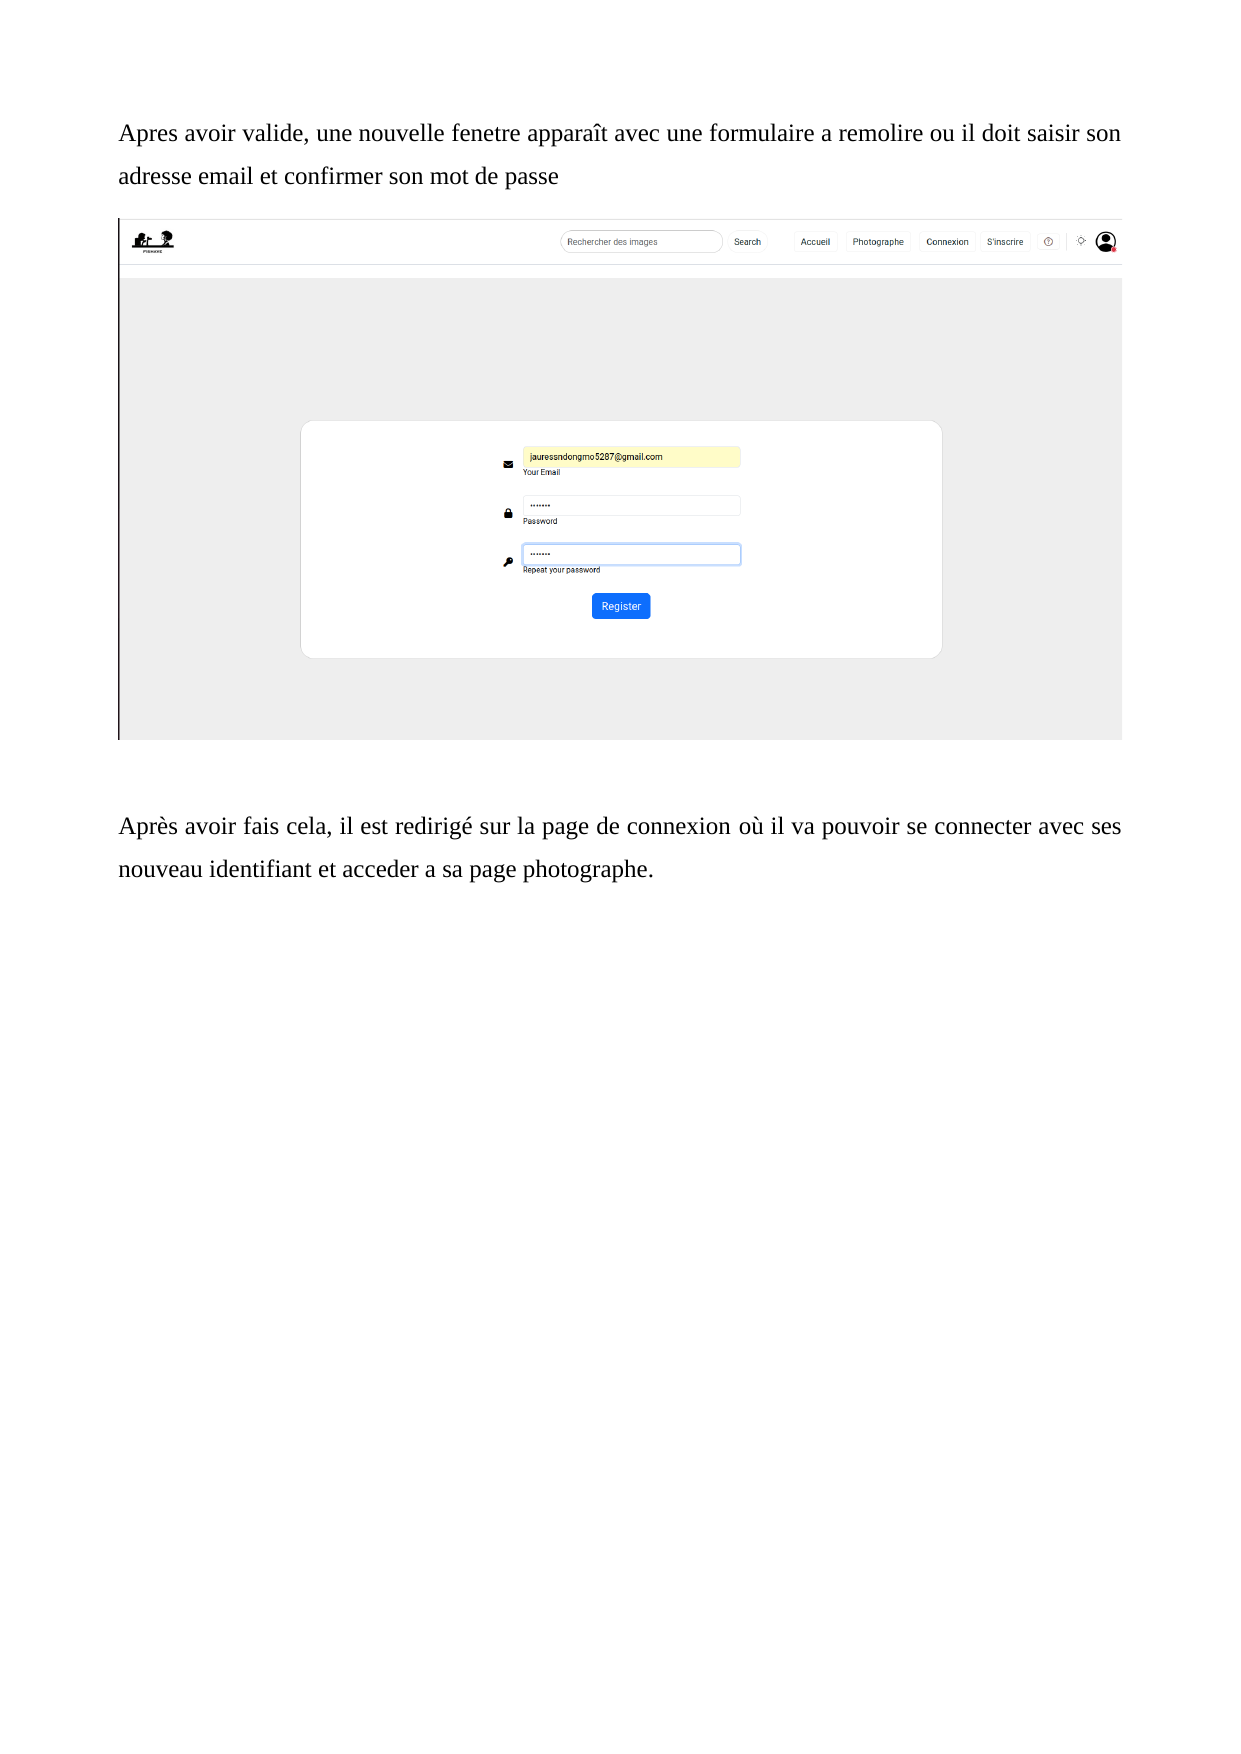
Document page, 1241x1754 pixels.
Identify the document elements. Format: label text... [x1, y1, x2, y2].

picture [118, 218, 1123, 740]
text Après avoir fais cela, il est redirigé sur la page de connexion où il va pouvoir se connecter avec ses nouveau identifiant et acceder a sa page photographe. [118, 811, 1122, 883]
text Apres avoir valide, une nouvelle fenetre apparaît avec une formulaire a remolire ou il doit saisir son adresse email et confirmer son mot de passe [118, 118, 1122, 190]
